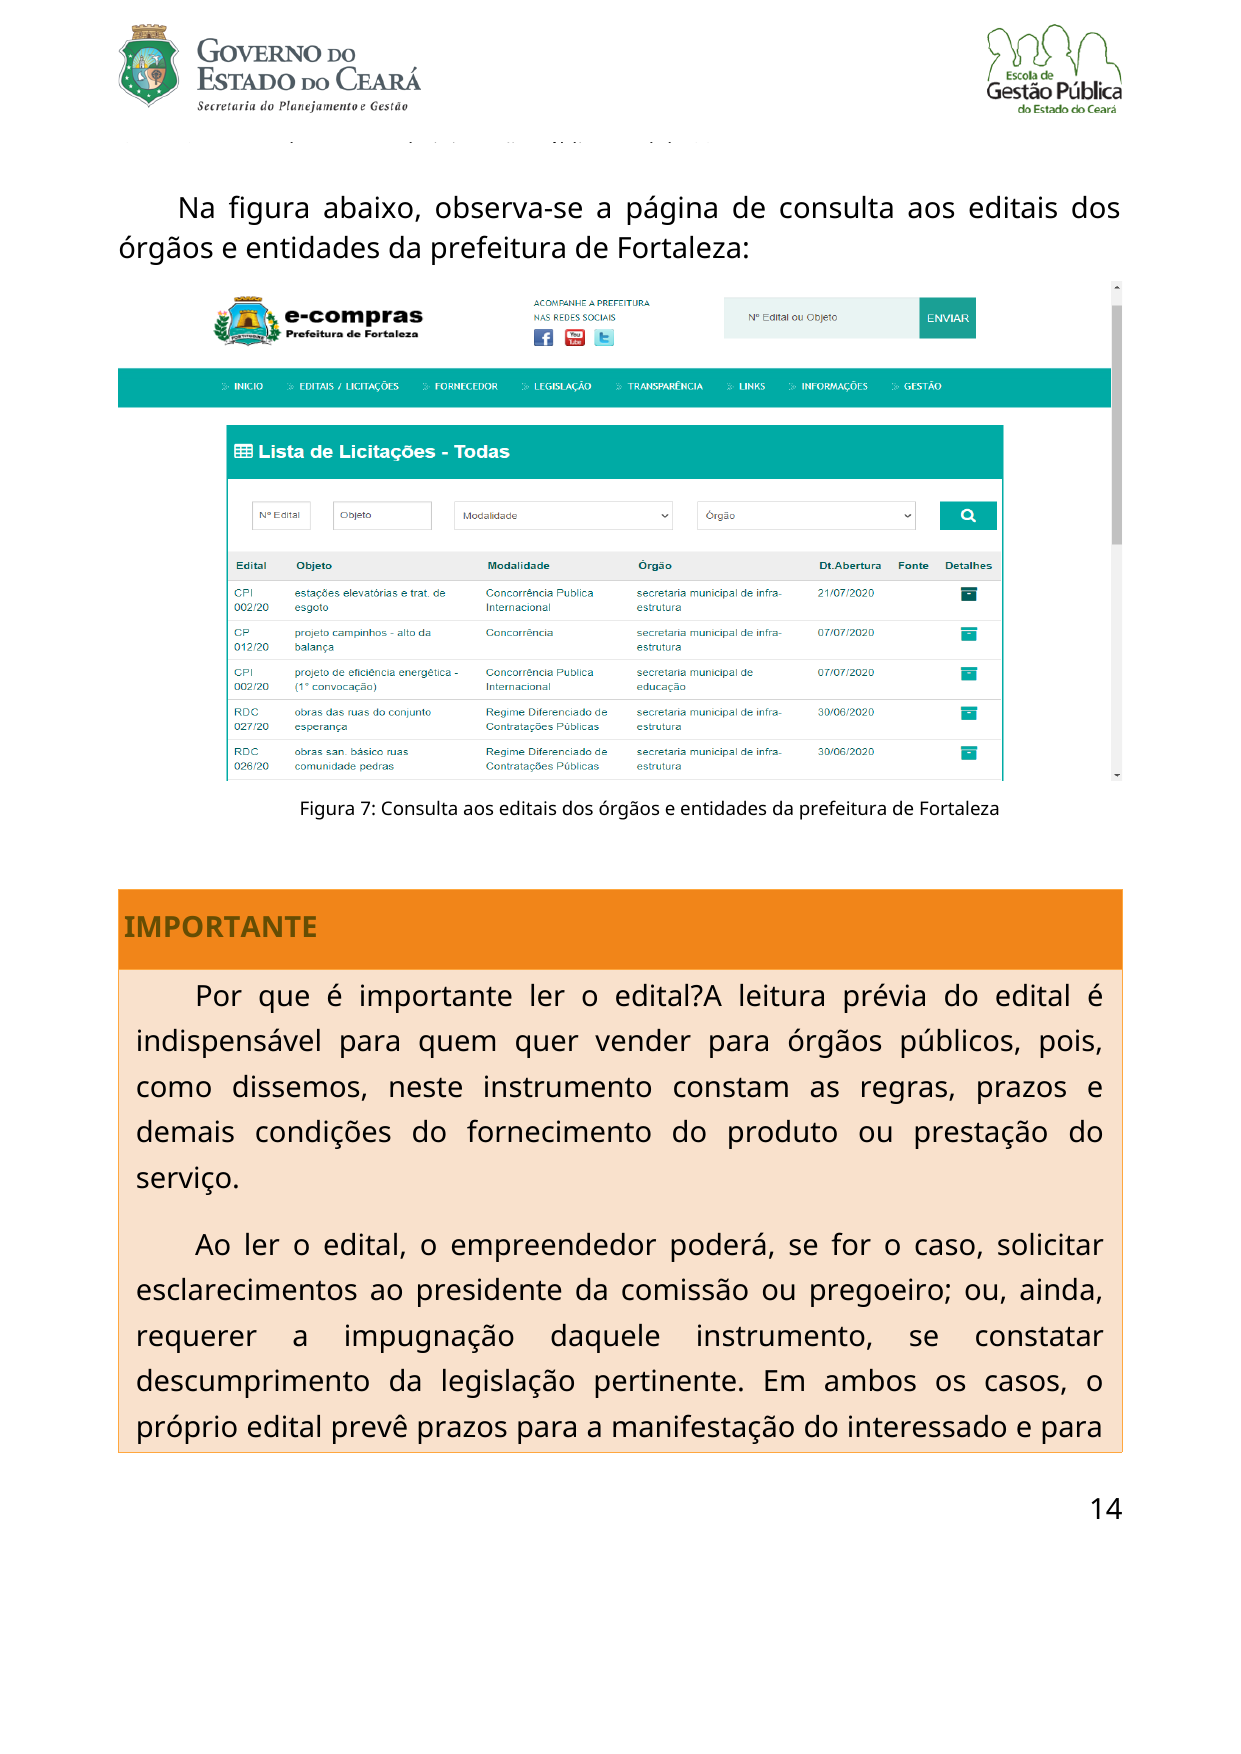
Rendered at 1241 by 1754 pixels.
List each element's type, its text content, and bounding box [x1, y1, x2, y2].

table_cell Por que é importante ler o edital?A leitura prévia do edital é indispensável para quem quer vender para órgãos públicos, pois, como dissemos, neste instrumento constam as regras, prazos e demais condições do fornecimento do produto ou prestação do serviço. Ao ler o edital, o empreendedor poderá, se for o caso, solicitar esclarecimentos ao presidente da comissão ou pregoeiro; ou, ainda, requerer a impugnação daquele instrumento, se constatar descumprimento da legislação pertinente. Em ambos os casos, o próprio edital prevê prazos para a manifestação do interessado e para [119, 970, 1122, 1452]
table_header IMPORTANTE [119, 890, 1122, 969]
picture [118, 281, 1123, 781]
picture [118, 24, 1122, 113]
text Na figura abaixo, observa-se a página de consulta aos editais dos órgãos e entidades da prefeitura de Fortaleza: [118, 187, 1122, 267]
text Figura 7: Consulta aos editais dos órgãos e entidades da prefeitura de Fortaleza [118, 781, 1122, 820]
